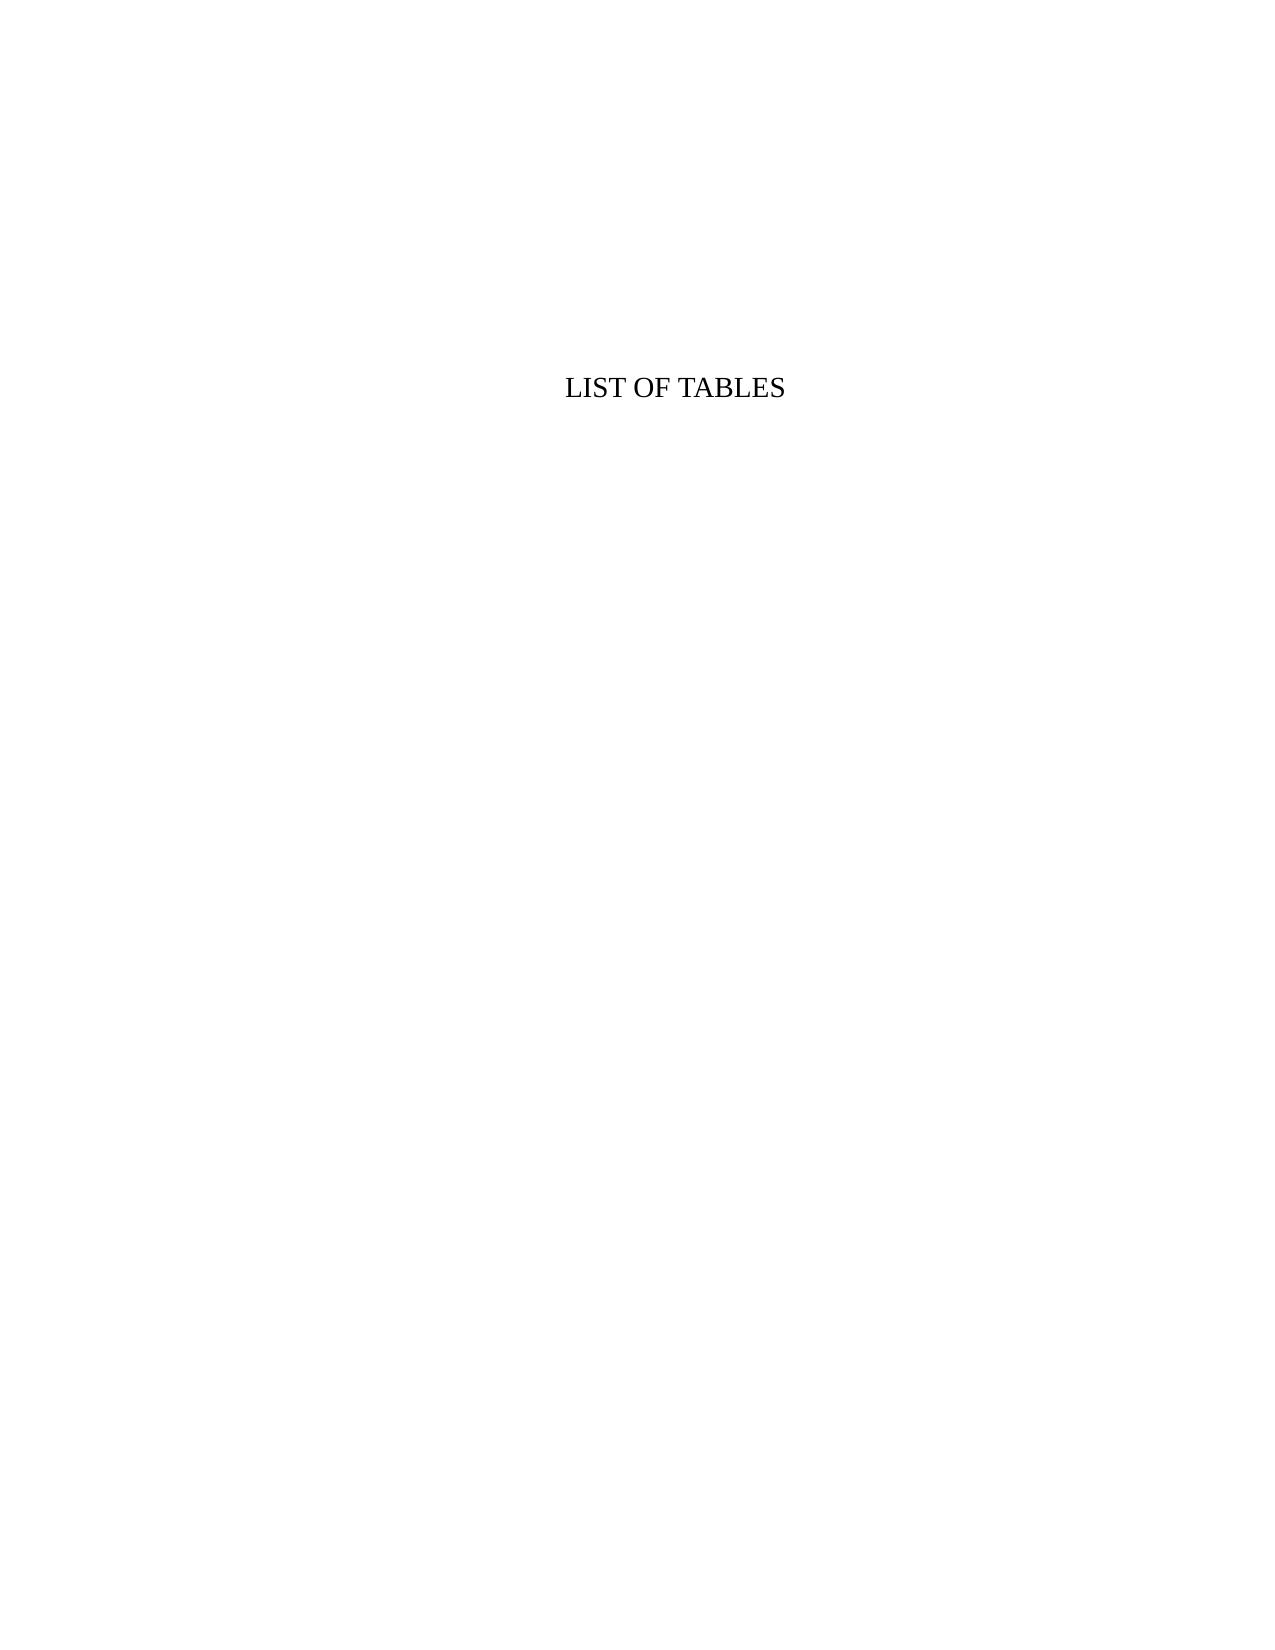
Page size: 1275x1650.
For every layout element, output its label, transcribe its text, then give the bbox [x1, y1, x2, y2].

subtitle LIST OF TABLES [225, 370, 1125, 404]
